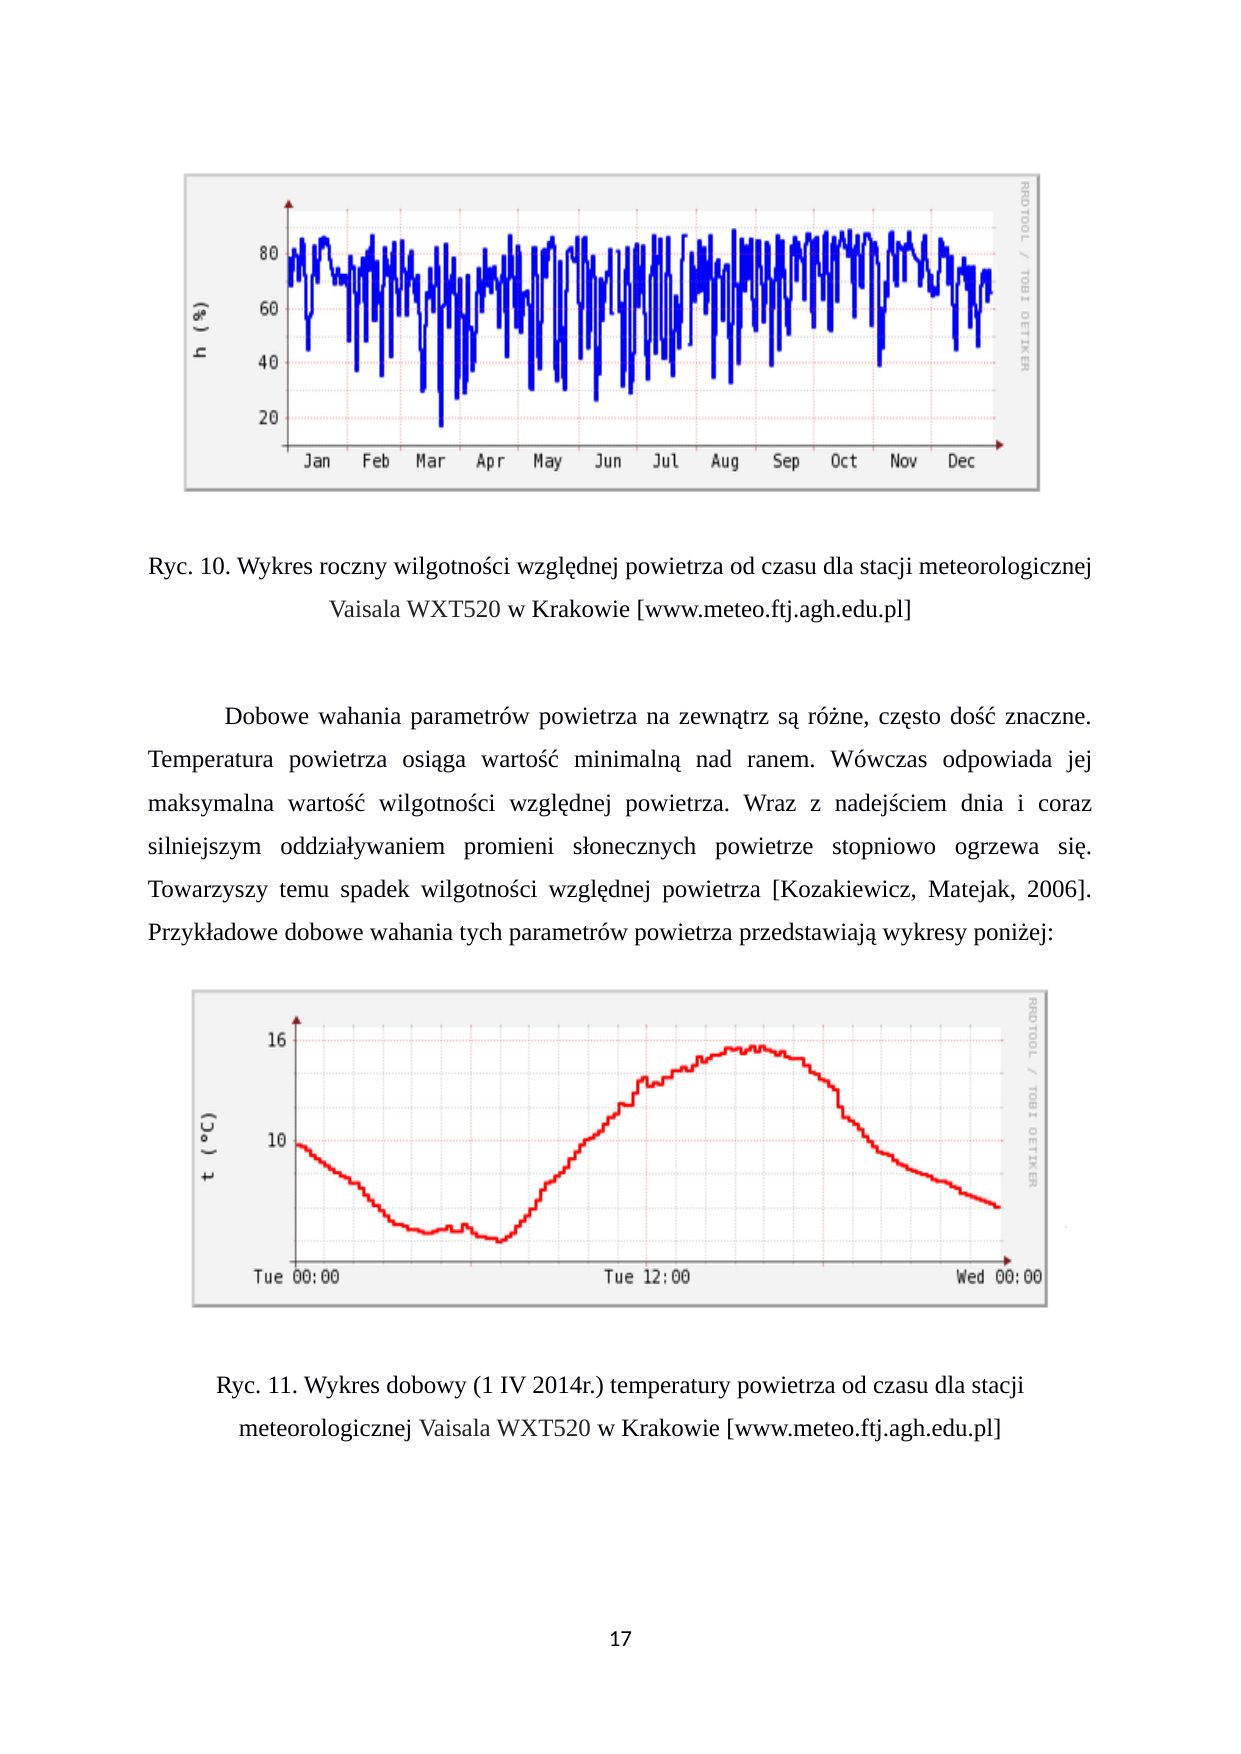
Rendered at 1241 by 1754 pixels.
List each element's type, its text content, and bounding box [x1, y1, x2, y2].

picture [171, 147, 1070, 517]
picture [171, 960, 1070, 1336]
text Ryc. 10. Wykres roczny wilgotności względnej powietrza od czasu dla stacji meteorologicznej Vaisala WXT520 w Krakowie [www.meteo.ftj.agh.edu.pl] [148, 551, 1093, 623]
text Dobowe wahania parametrów powietrza na zewnątrz są różne, często dość znaczne. Temperatura powietrza osiąga wartość minimalną nad ranem. Wówczas odpowiada jej maksymalna wartość wilgotności względnej powietrza. Wraz z nadejściem dnia i coraz silniejszym oddziaływaniem promieni słonecznych powietrze stopniowo ogrzewa się. Towarzyszy temu spadek wilgotności względnej powietrza [Kozakiewicz, Matejak, 2006]. Przykładowe dobowe wahania tych parametrów powietrza przedstawiają wykresy poniżej: [148, 701, 1093, 946]
text Ryc. 11. Wykres dobowy (1 IV 2014r.) temperatury powietrza od czasu dla stacji meteorologicznej Vaisala WXT520 w Krakowie [www.meteo.ftj.agh.edu.pl] [148, 1370, 1093, 1442]
